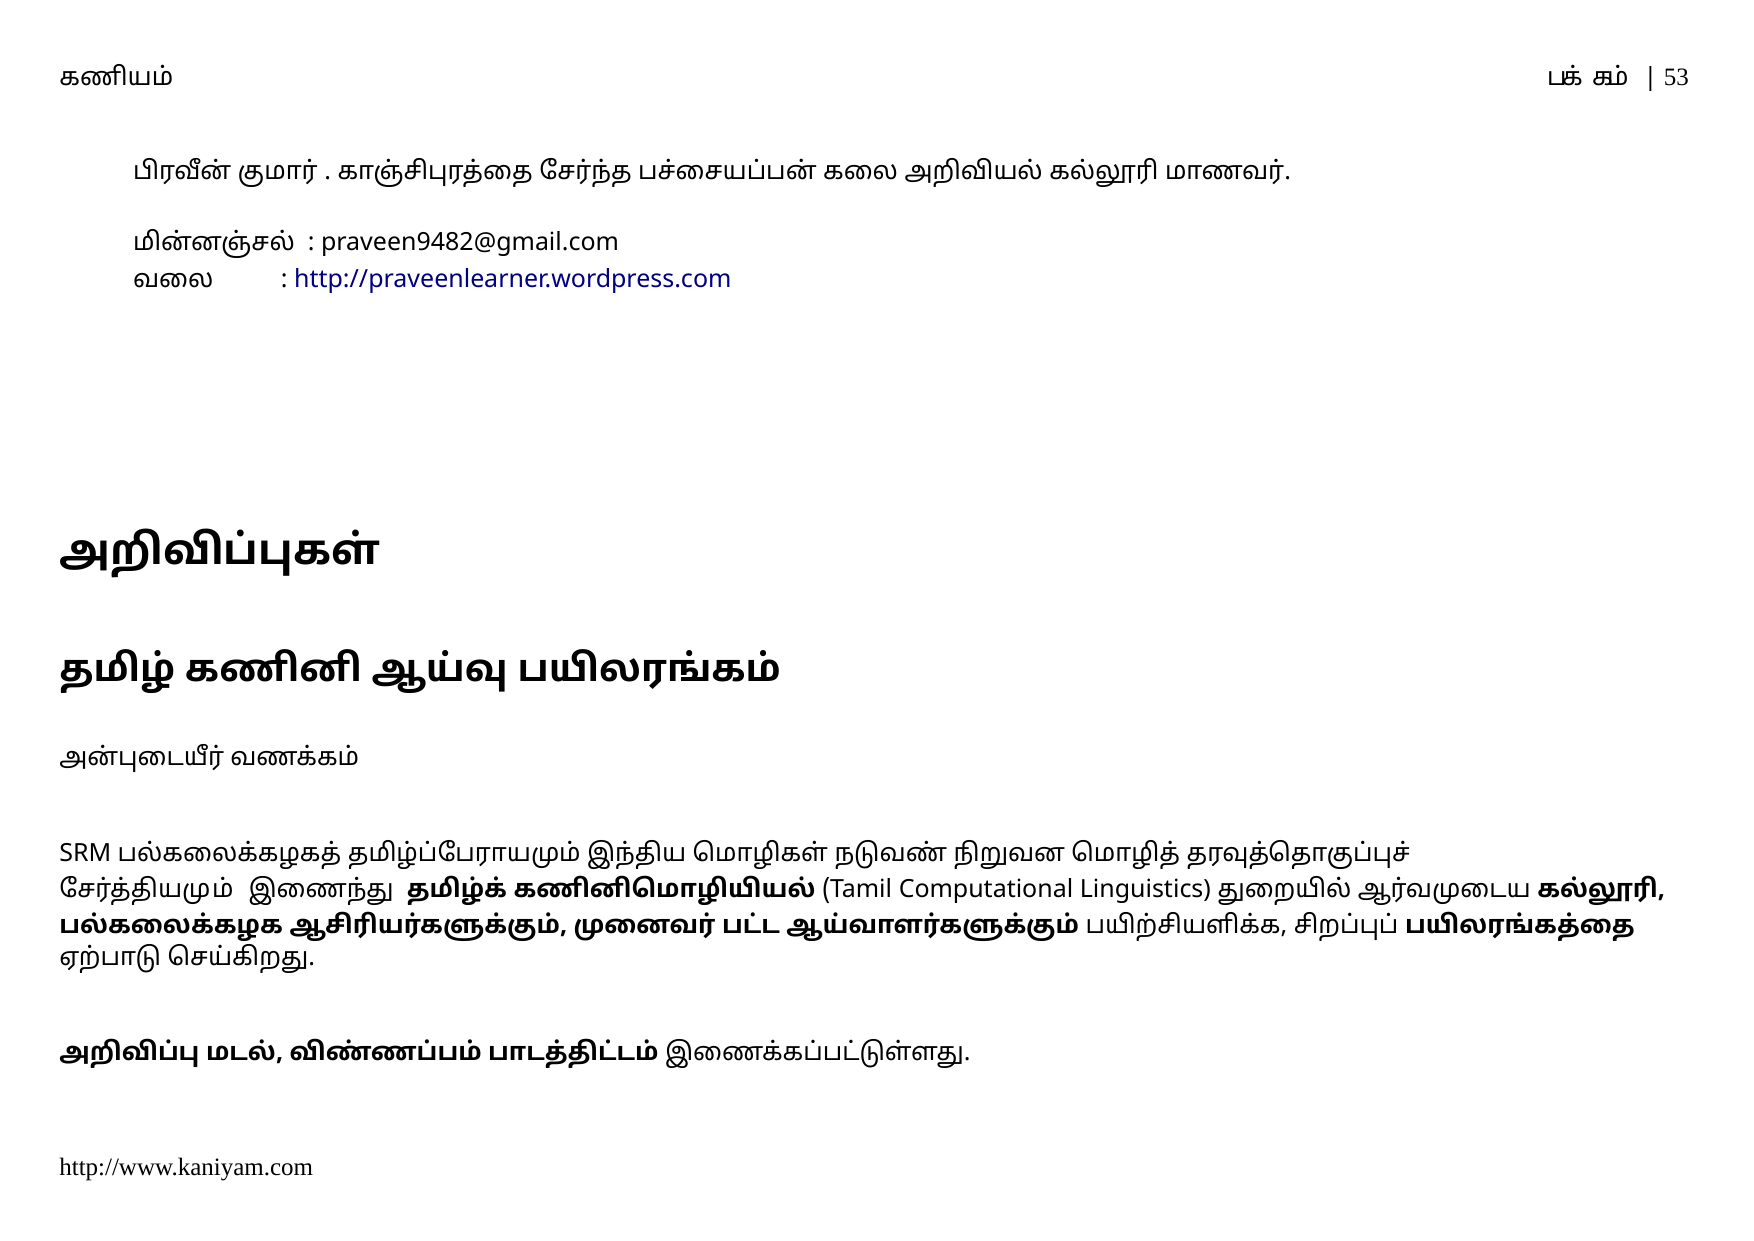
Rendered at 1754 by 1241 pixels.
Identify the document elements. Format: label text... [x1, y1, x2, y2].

subtitle அறிவிப்புகள் [59, 527, 1695, 581]
text அன்புடையீர் வணக்கம் [59, 743, 1695, 776]
subtitle தமிழ் கணினி ஆய்வு பயிலரங்கம் [59, 648, 1695, 696]
text SRM பல்கலைக்கழகத் தமிழ்ப்பேராயமும் இந்திய மொழிகள் நடுவண் நிறுவன மொழித் தரவுத்தொகுப்புச் சேர்த்தியமும் இணைந்து தமிழ்க் கணினிமொழியியல் (Tamil Computational Linguistics) துறையில் ஆர்வமுடைய கல்லூரி, பல்கலைக்கழக ஆசிரியர்களுக்கும், முனைவர் பட்ட ஆய்வாளர்களுக்கும் பயிற்சியளிக்க, சிறப்புப் பயிலரங்கத்தை ஏற்பாடு செய்கிறது. [59, 839, 1695, 974]
text வலை : http://praveenlearner.wordpress.com [59, 261, 1695, 298]
text பிரவீன் குமார் . காஞ்சிபுரத்தை சேர்ந்த பச்சையப்பன் கலை அறிவியல் கல்லூரி மாணவர். [59, 153, 1695, 189]
text அறிவிப்பு மடல், விண்ணப்பம் பாடத்திட்டம் இணைக்கப்பட்டுள்ளது. [59, 1033, 1695, 1070]
text மின்னஞ்சல் : praveen9482@gmail.com [59, 224, 1695, 261]
